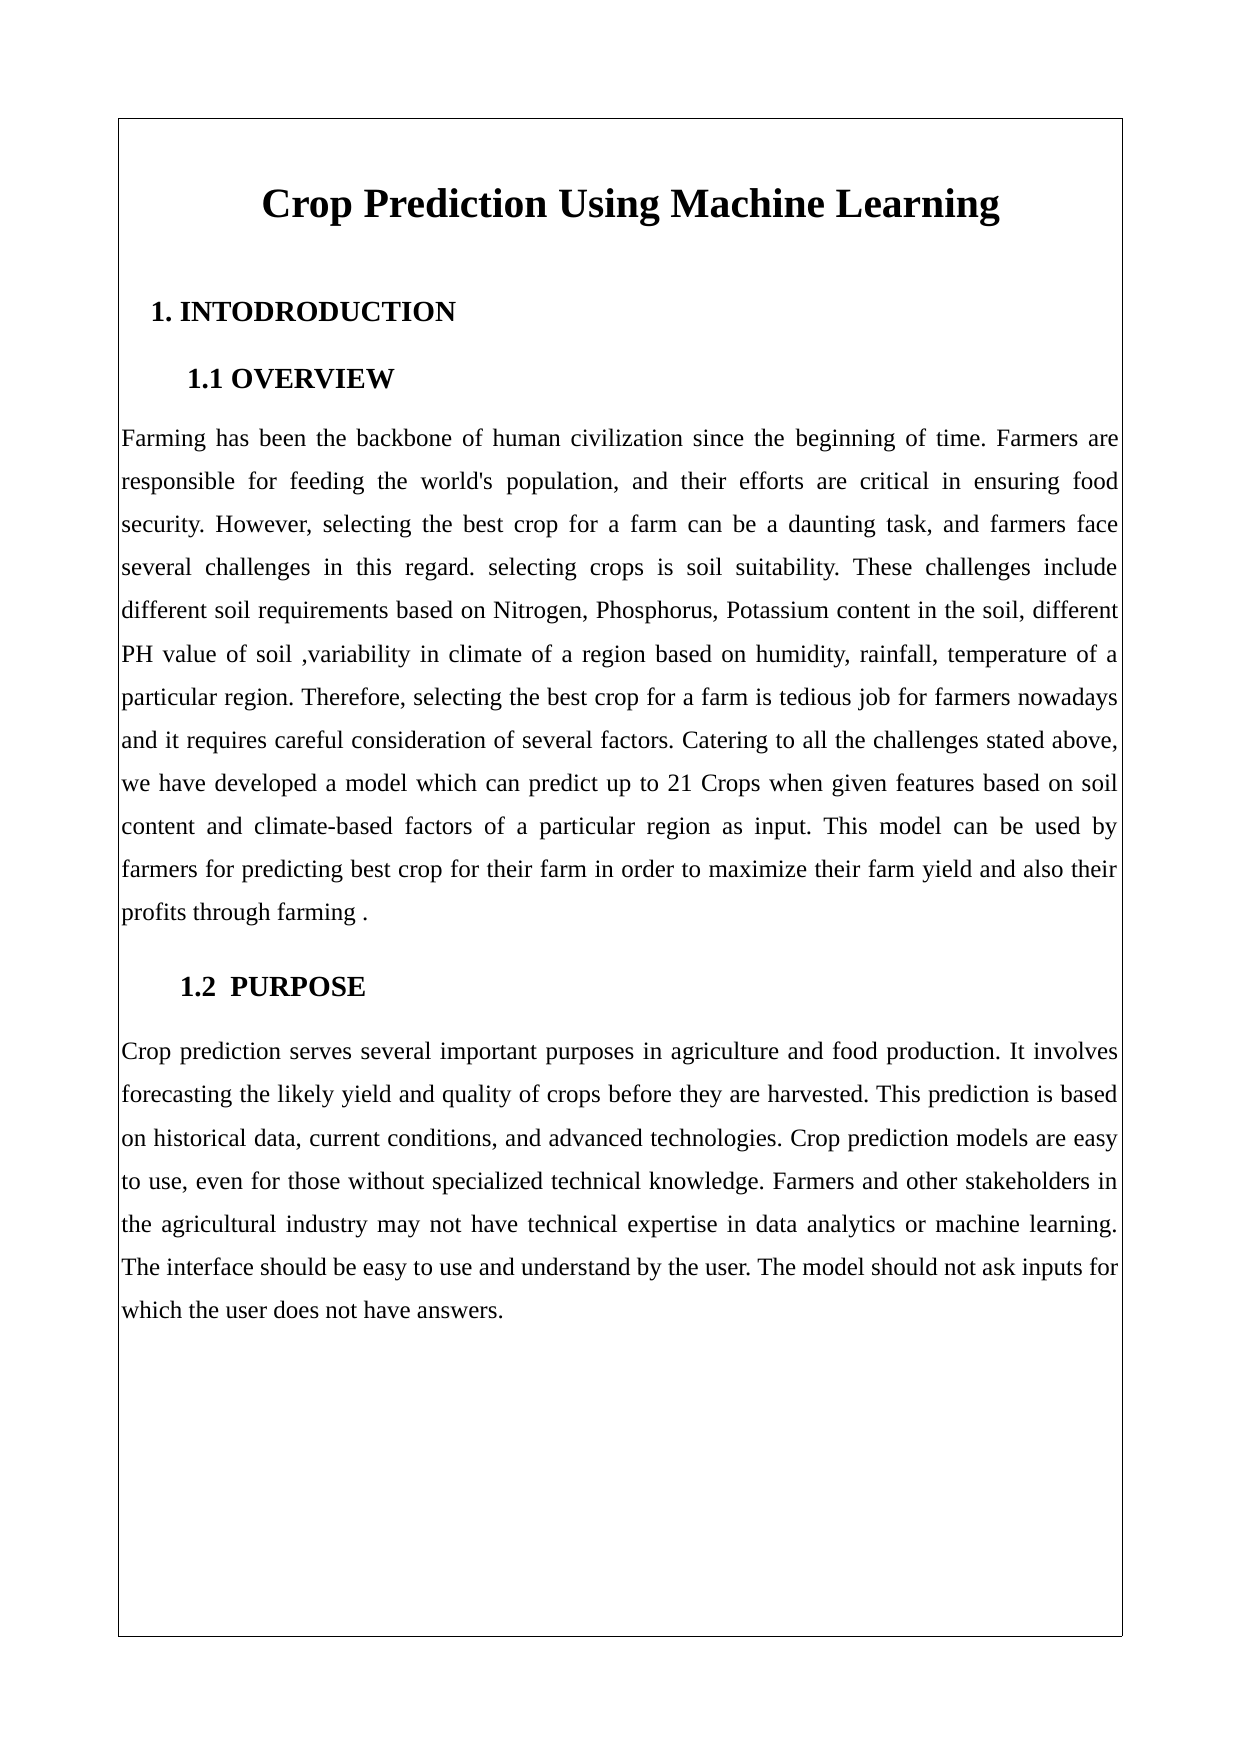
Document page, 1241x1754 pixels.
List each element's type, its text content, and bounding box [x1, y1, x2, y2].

text Farming has been the backbone of human civilization since the beginning of time. Farmers are responsible for feeding the world's population, and their efforts are critical in ensuring food security. However, selecting the best crop for a farm can be a daunting task, and farmers face several challenges in this regard. selecting crops is soil suitability. These challenges include different soil requirements based on Nitrogen, Phosphorus, Potassium content in the soil, different PH value of soil ,variability in climate of a region based on humidity, rainfall, temperature of a particular region. Therefore, selecting the best crop for a farm is tedious job for farmers nowadays and it requires careful consideration of several factors. Catering to all the challenges stated above, we have developed a model which can predict up to 21 Crops when given features based on soil content and climate-based factors of a particular region as input. This model can be used by farmers for predicting best crop for their farm in order to maximize their farm yield and also their profits through farming . [121, 423, 1119, 926]
text Crop Prediction Using Machine Learning [121, 179, 1119, 227]
text 1.1 OVERVIEW [121, 361, 1119, 394]
text 1. INTODRODUCTION [121, 294, 1119, 327]
subtitle Crop prediction serves several important purposes in agriculture and food production. It involves forecasting the likely yield and quality of crops before they are harvested. This prediction is based on historical data, current conditions, and advanced technologies. Crop prediction models are easy to use, even for those without specialized technical knowledge. Farmers and other stakeholders in the agricultural industry may not have technical expertise in data analytics or machine learning. The interface should be easy to use and understand by the user. The model should not ask inputs for which the user does not have answers. [121, 1036, 1119, 1324]
subtitle 1.2 PURPOSE [121, 969, 1119, 1003]
